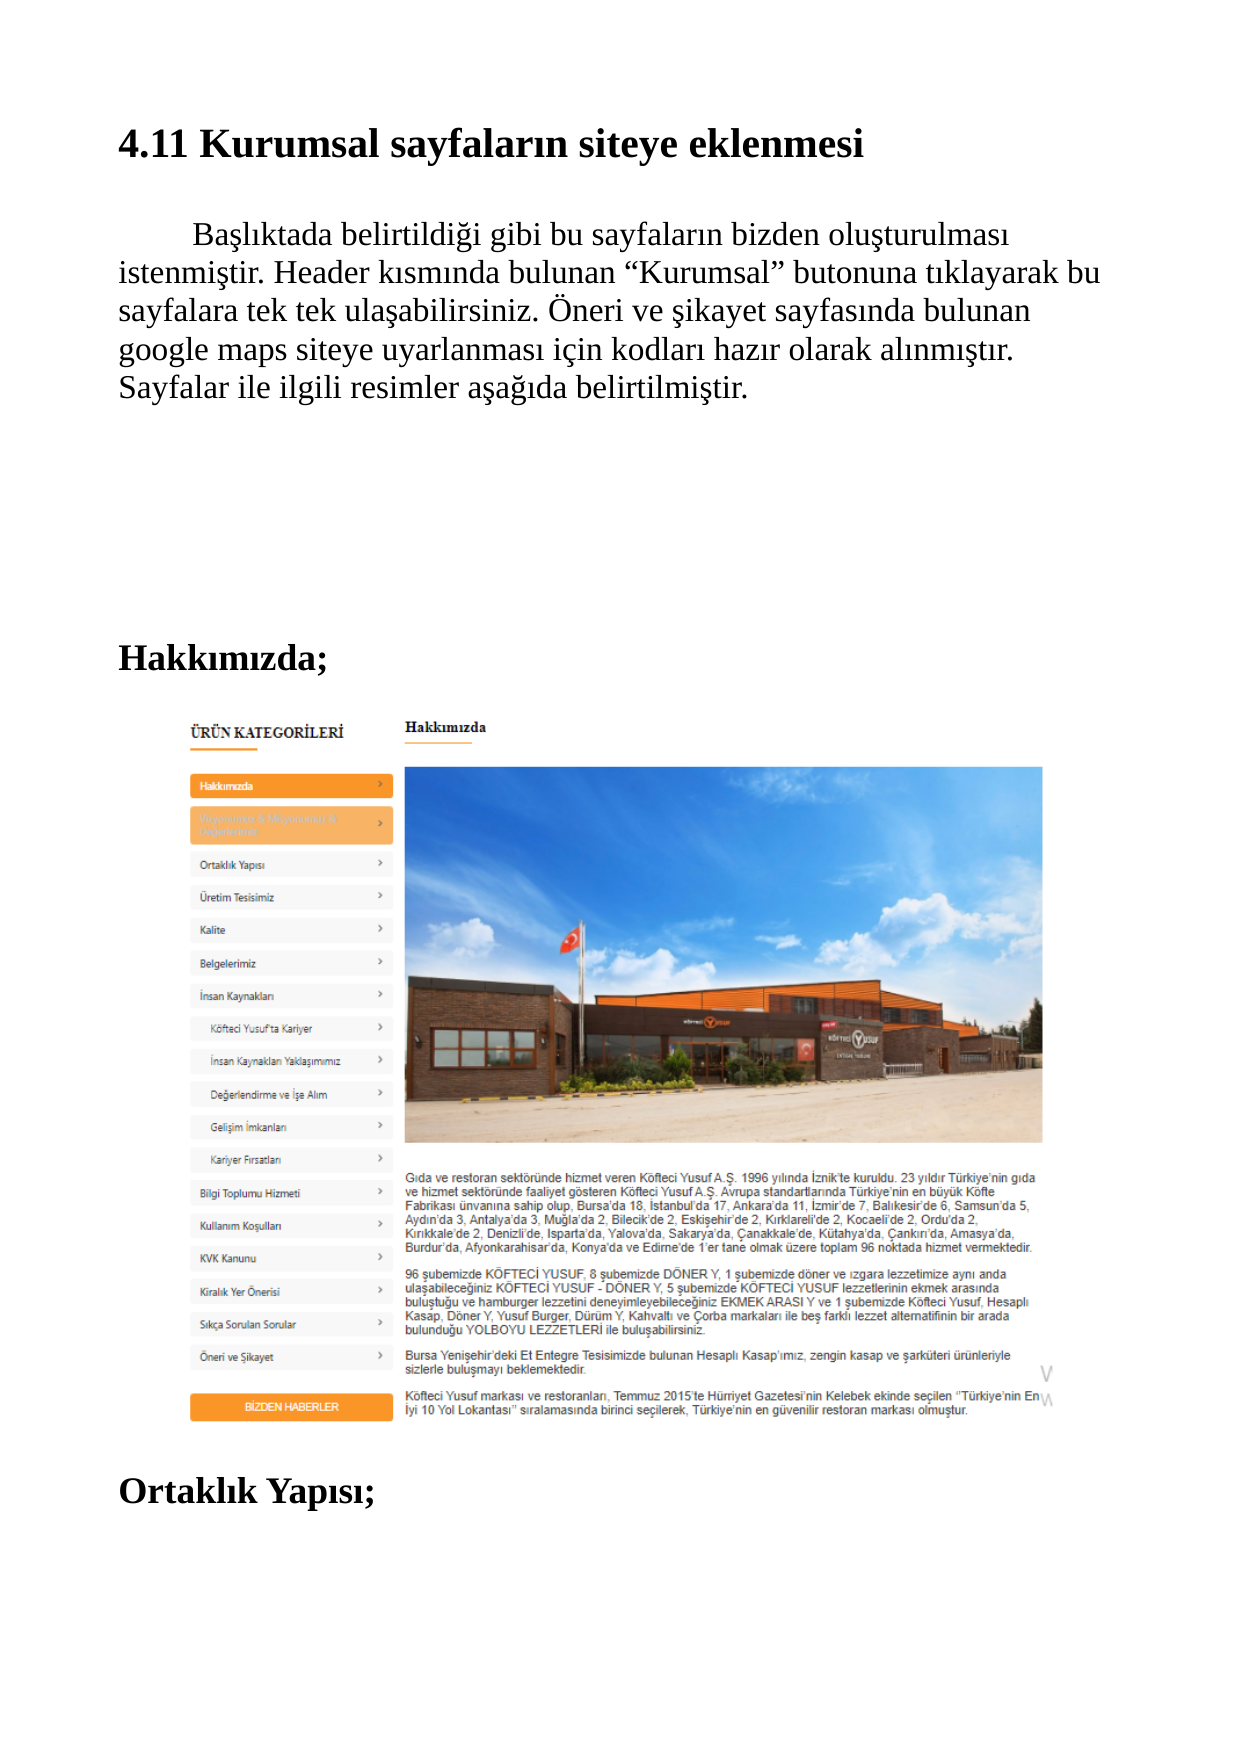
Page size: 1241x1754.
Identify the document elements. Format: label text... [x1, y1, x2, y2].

text Ortaklık Yapısı; [118, 1468, 1122, 1512]
text Başlıktada belirtildiği gibi bu sayfaların bizden oluşturulması istenmiştir. Header kısmında bulunan “Kurumsal” butonuna tıklayarak bu sayfalara tek tek ulaşabilirsiniz. Öneri ve şikayet sayfasında bulunan google maps siteye uyarlanması için kodları hazır olarak alınmıştır. Sayfalar ile ilgili resimler aşağıda belirtilmiştir. [118, 214, 1122, 406]
picture [181, 717, 1053, 1426]
text Hakkımızda; [118, 636, 1122, 679]
text 4.11 Kurumsal sayfaların siteye eklenmesi [118, 118, 1122, 166]
